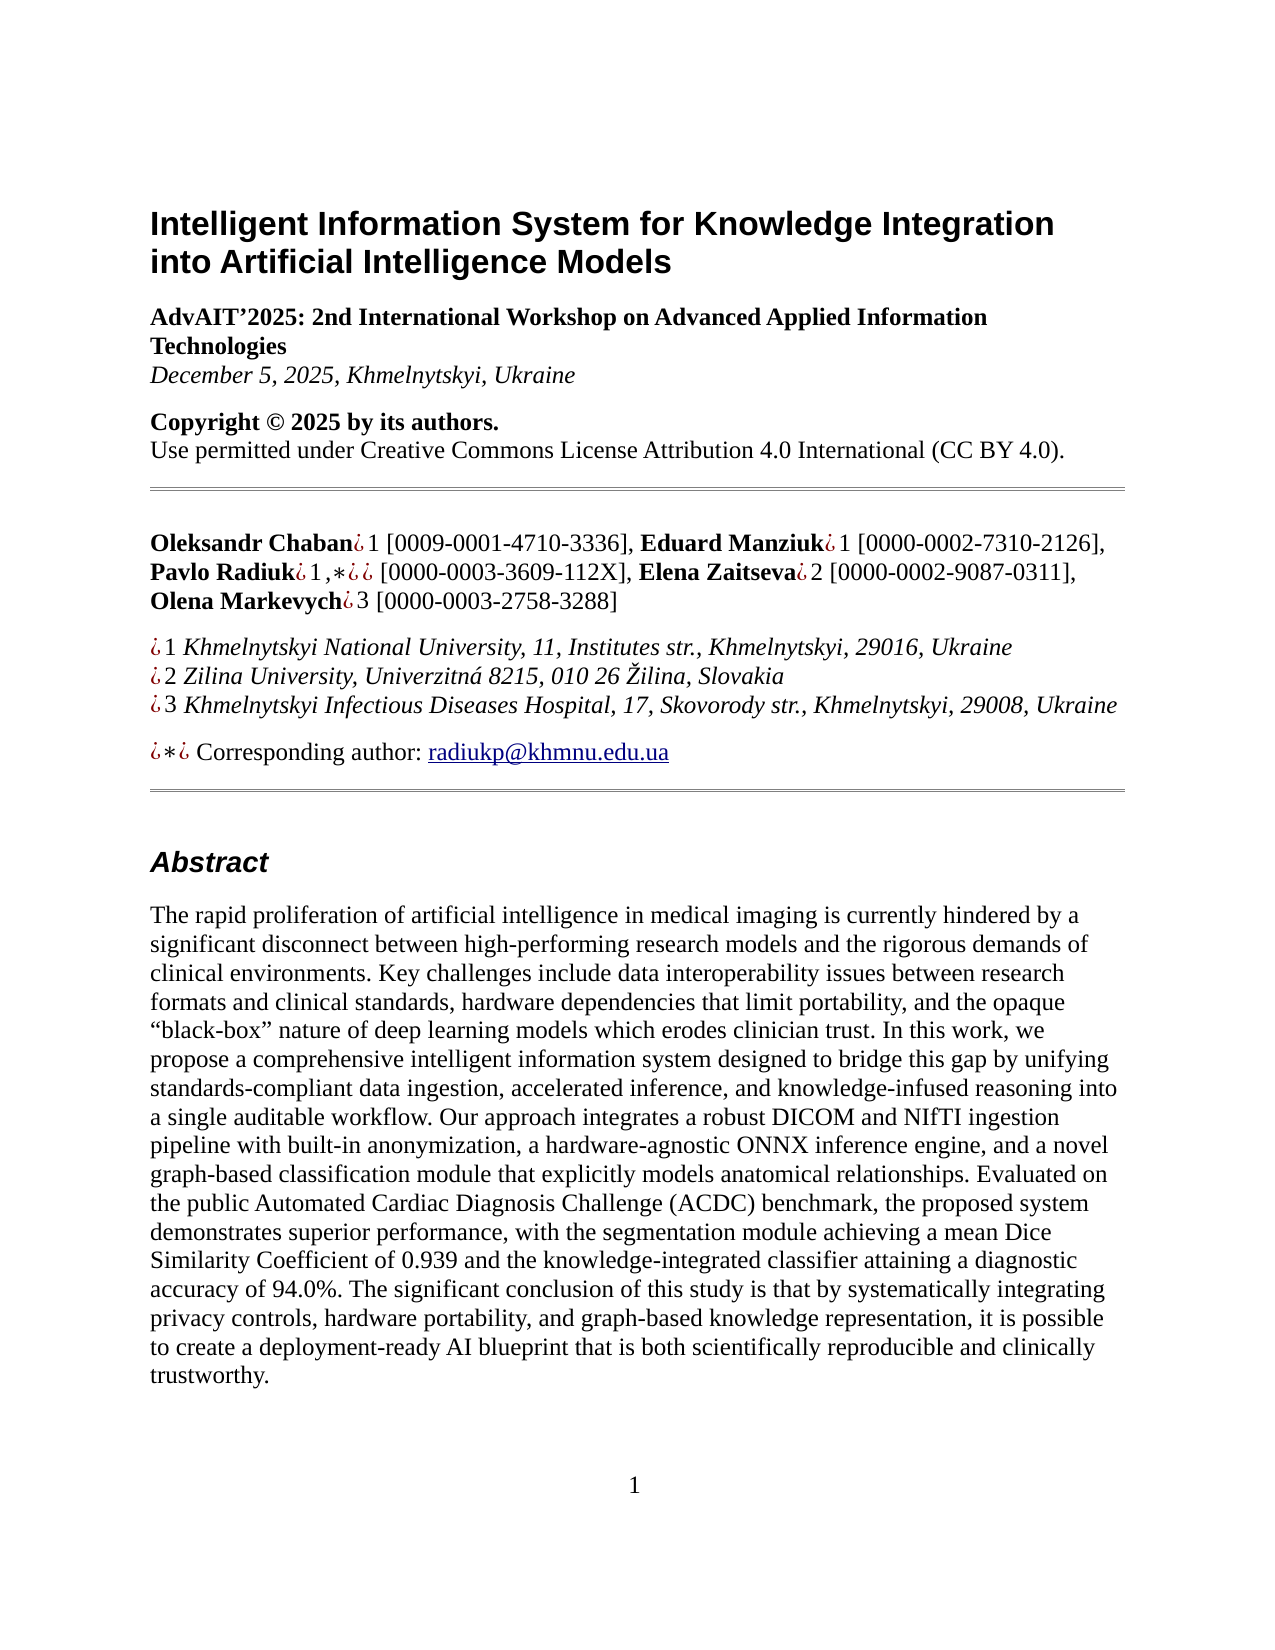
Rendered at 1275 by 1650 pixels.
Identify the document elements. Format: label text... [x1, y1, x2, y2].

text Oleksandr Chaban [0009-0001-4710-3336], Eduard Manziuk [0000-0002-7310-2126], Pavlo Radiuk [0000-0003-3609-112X], Elena Zaitseva [0000-0002-9087-0311], Olena Markevych [0000-0003-2758-3288] [150, 528, 1125, 614]
text The rapid proliferation of artificial intelligence in medical imaging is currently hindered by a significant disconnect between high-performing research models and the rigorous demands of clinical environments. Key challenges include data interoperability issues between research formats and clinical standards, hardware dependencies that limit portability, and the opaque “black-box” nature of deep learning models which erodes clinician trust. In this work, we propose a comprehensive intelligent information system designed to bridge this gap by unifying standards-compliant data ingestion, accelerated inference, and knowledge-infused reasoning into a single auditable workflow. Our approach integrates a robust DICOM and NIfTI ingestion pipeline with built-in anonymization, a hardware-agnostic ONNX inference engine, and a novel graph-based classification module that explicitly models anatomical relationships. Evaluated on the public Automated Cardiac Diagnosis Challenge (ACDC) benchmark, the proposed system demonstrates superior performance, with the segmentation module achieving a mean Dice Similarity Coefficient of 0.939 and the knowledge-integrated classifier attaining a diagnostic accuracy of 94.0%. The significant conclusion of this study is that by systematically integrating privacy controls, hardware portability, and graph-based knowledge representation, it is possible to create a deployment-ready AI blueprint that is both scientifically reproducible and clinically trustworthy. [150, 900, 1125, 1389]
text Copyright © 2025 by its authors. Use permitted under Creative Commons License Attribution 4.0 International (CC BY 4.0). [150, 407, 1125, 464]
text Khmelnytskyi National University, 11, Institutes str., Khmelnytskyi, 29016, Ukraine Zilina University, Univerzitná 8215, 010 26 Žilina, Slovakia Khmelnytskyi Infectious Diseases Hospital, 17, Skovorody str., Khmelnytskyi, 29008, Ukraine [150, 632, 1125, 719]
subtitle Abstract [150, 845, 1125, 879]
text Corresponding author: radiukp@khmnu.edu.ua [150, 737, 1125, 765]
text AdvAIT’2025: 2nd International Workshop on Advanced Applied Information Technologies December 5, 2025, Khmelnytskyi, Ukraine [150, 302, 1125, 389]
subtitle Intelligent Information System for Knowledge Integration into Artificial Intelligence Models [150, 204, 1125, 281]
